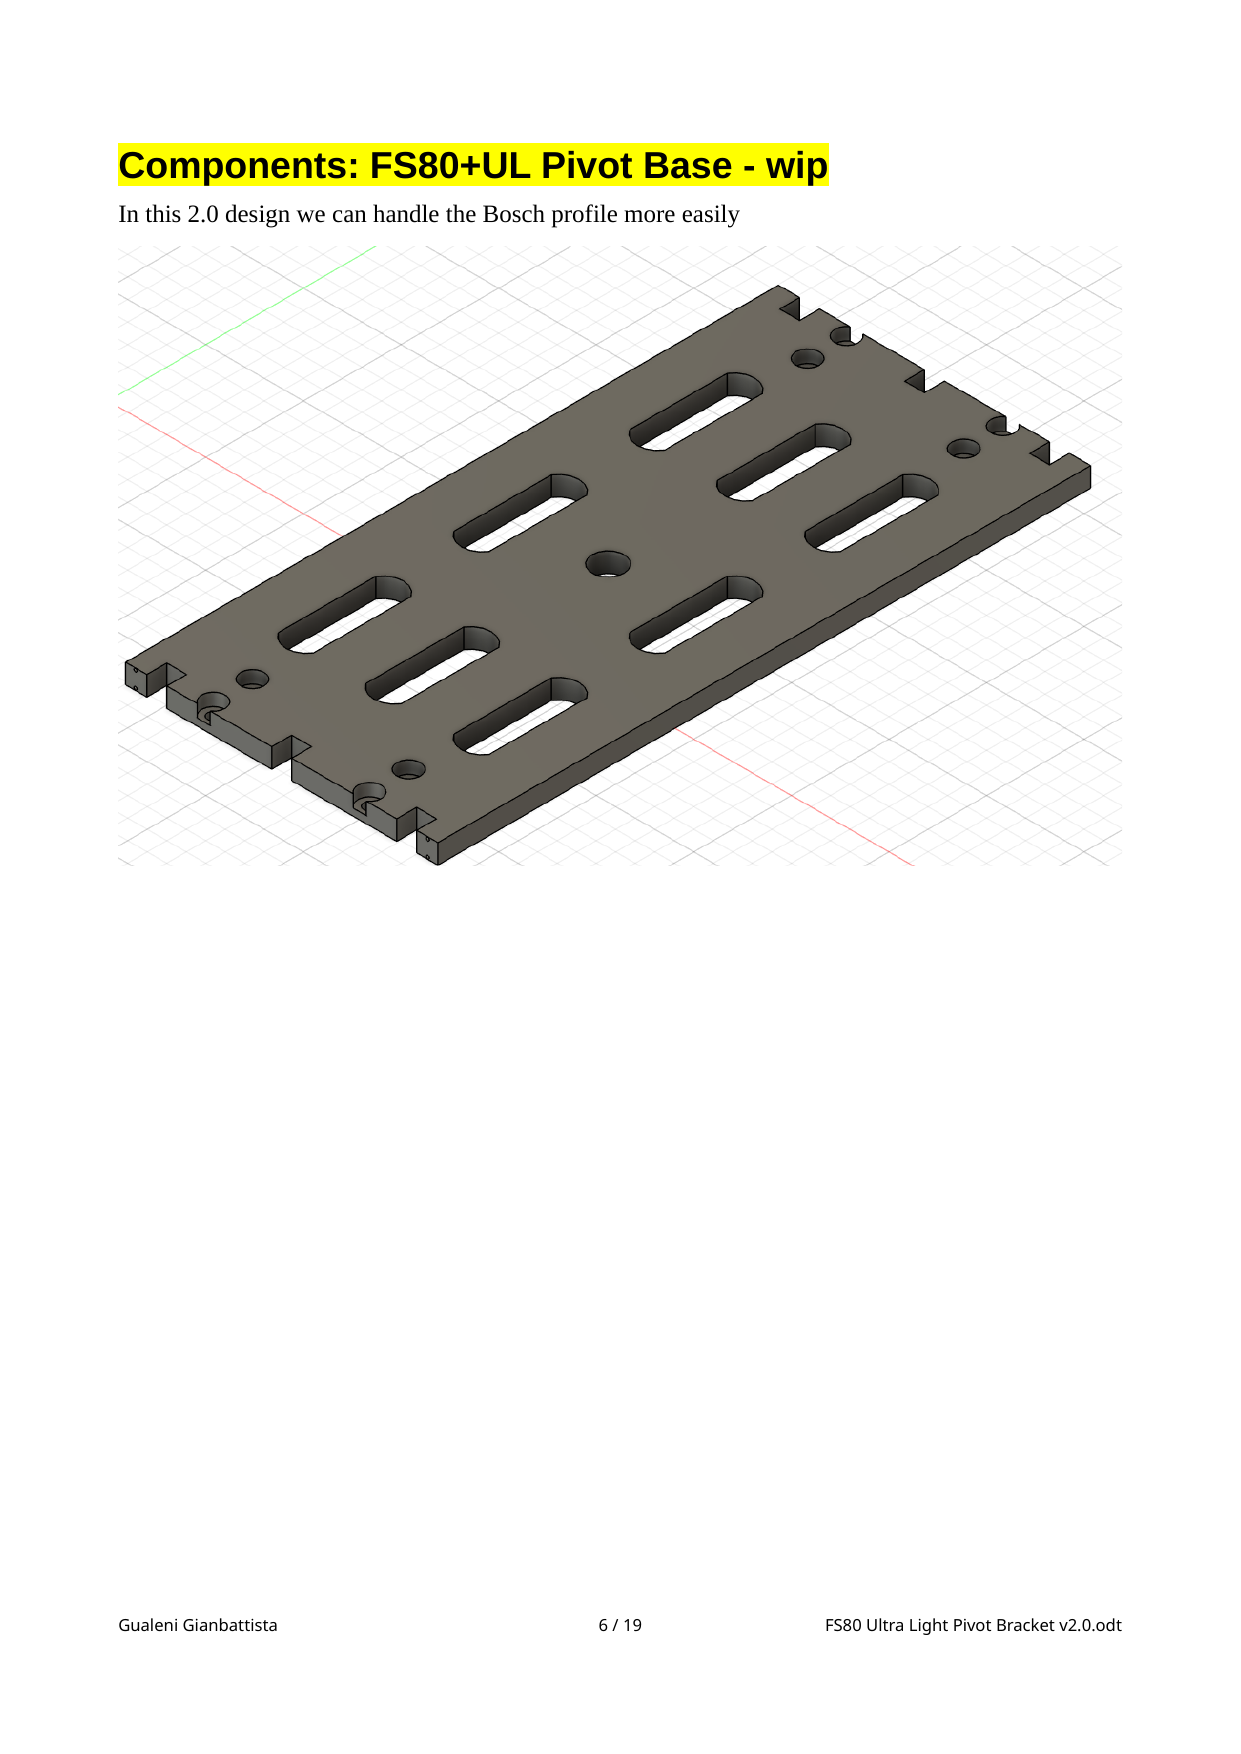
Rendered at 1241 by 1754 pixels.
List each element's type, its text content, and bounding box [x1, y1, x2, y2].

picture [118, 246, 1123, 866]
text In this 2.0 design we can handle the Bosch profile more easily [118, 199, 1122, 227]
subtitle Components: FS80+UL Pivot Base - wip [118, 143, 1122, 186]
